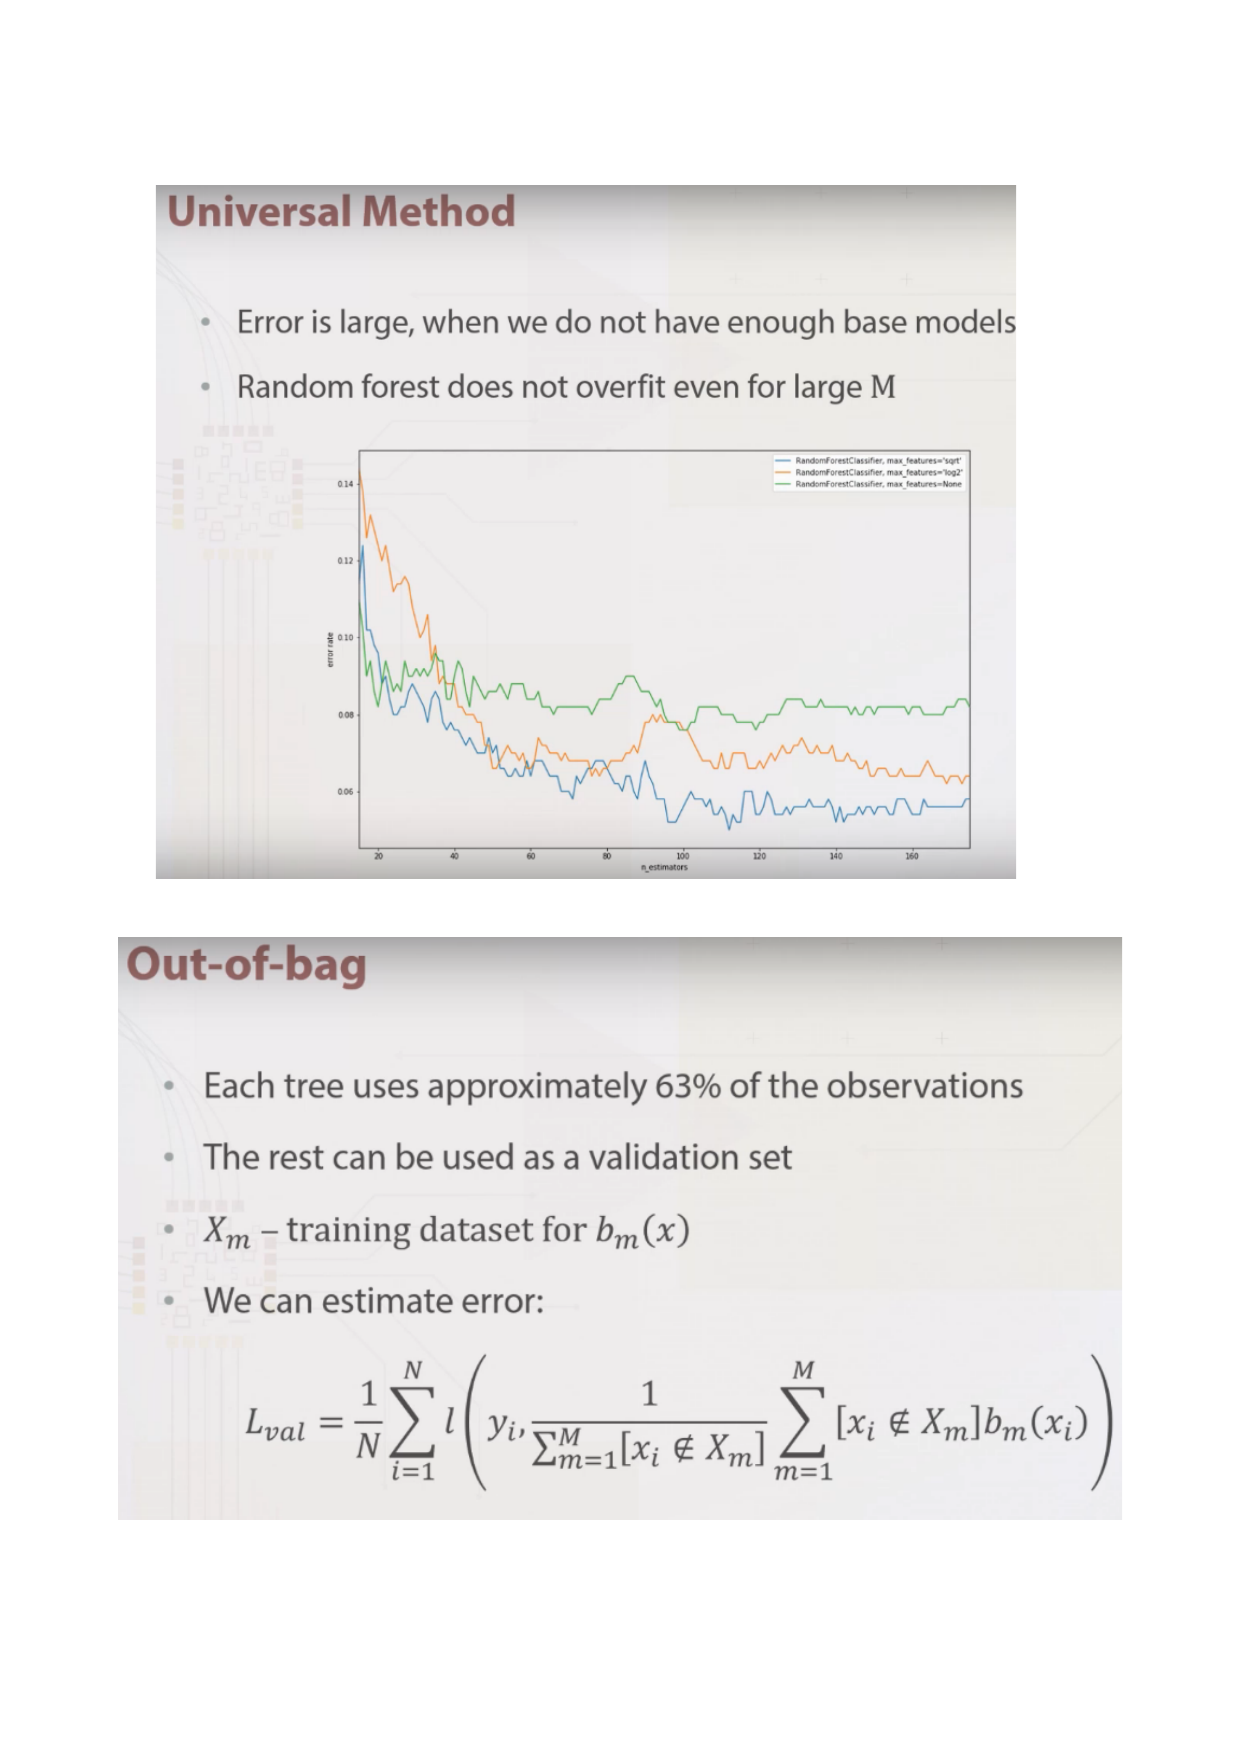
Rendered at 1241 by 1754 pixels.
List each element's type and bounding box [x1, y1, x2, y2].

picture [118, 937, 1123, 1520]
picture [155, 185, 1017, 879]
